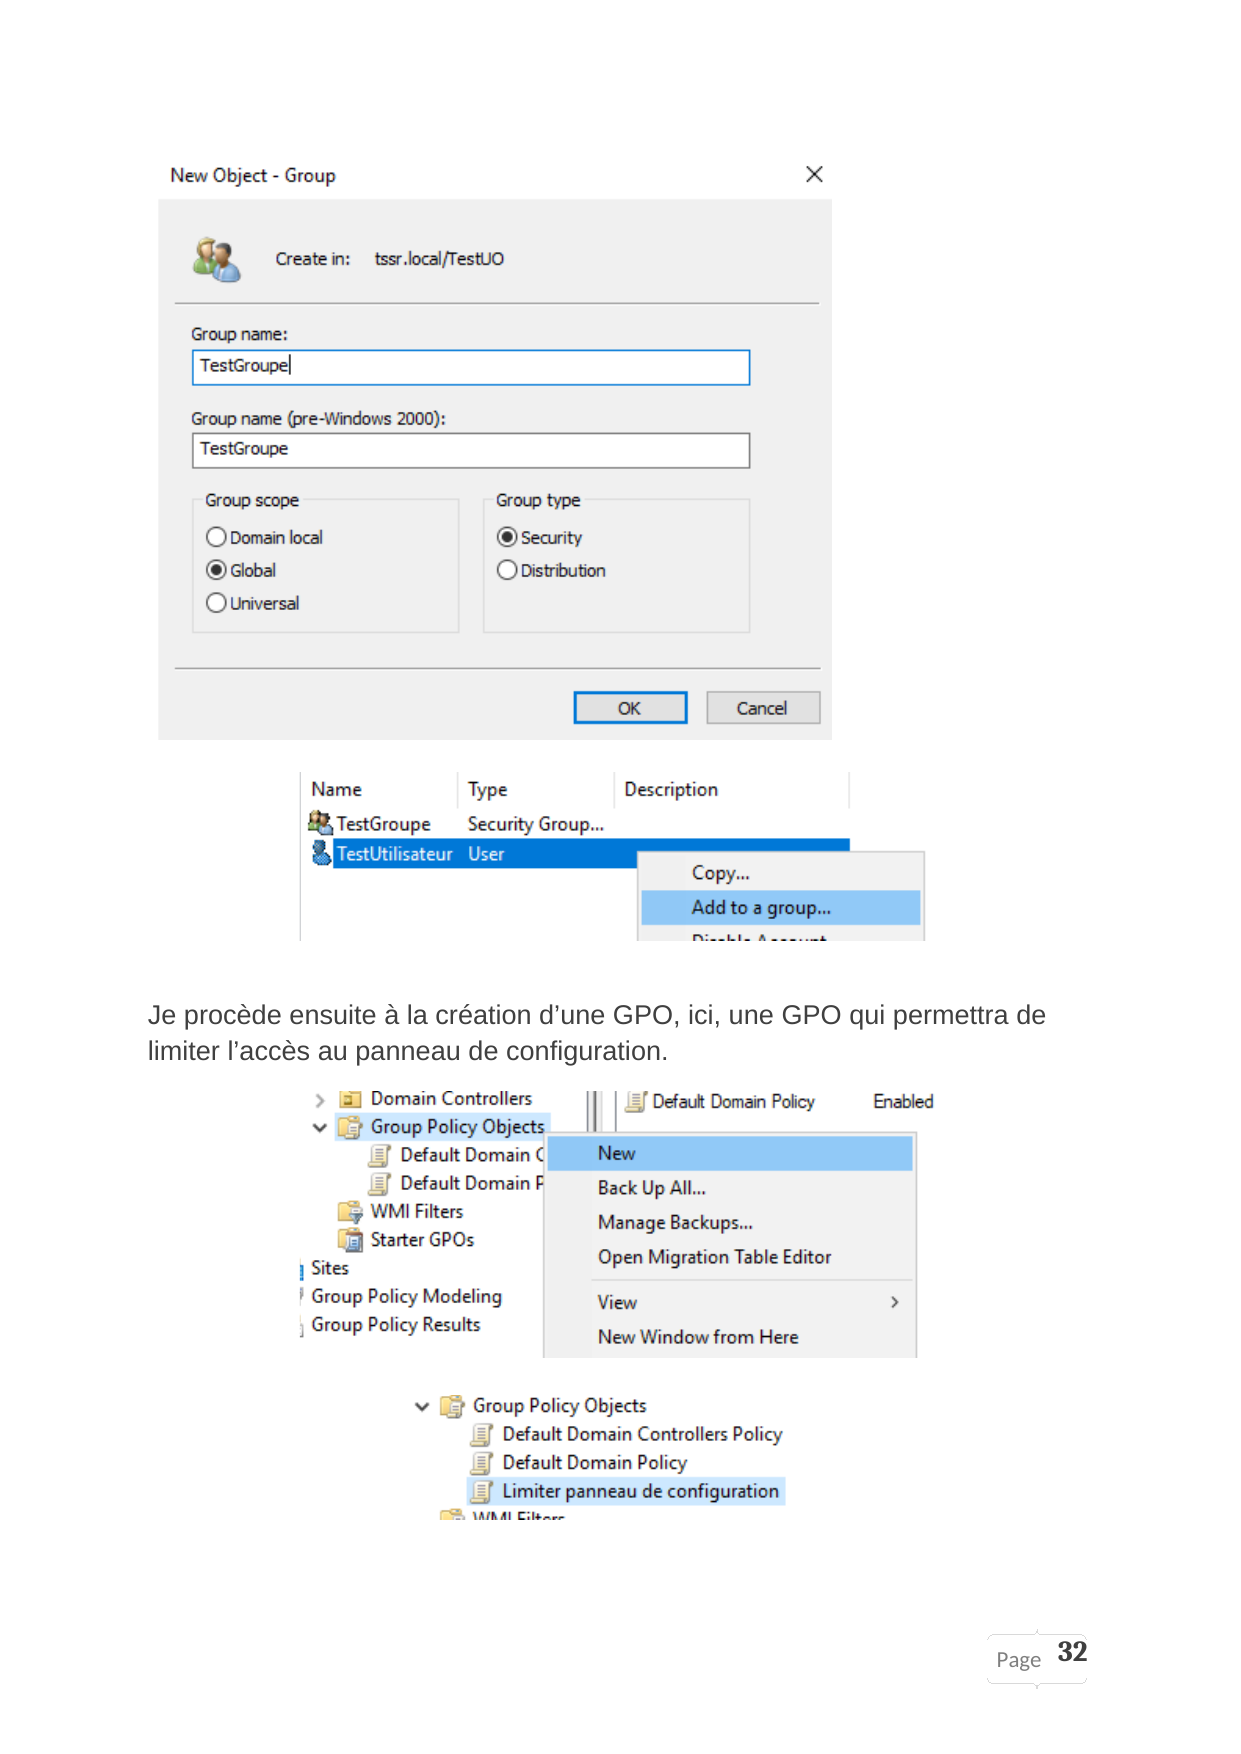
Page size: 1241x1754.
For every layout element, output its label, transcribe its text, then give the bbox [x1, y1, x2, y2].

picture [395, 1395, 814, 1520]
picture [299, 1091, 941, 1358]
text Je procède ensuite à la création d’une GPO, ici, une GPO qui permettra de limiter l’accès au panneau de configuration. [148, 999, 1093, 1066]
picture [158, 154, 832, 740]
picture [299, 772, 941, 941]
